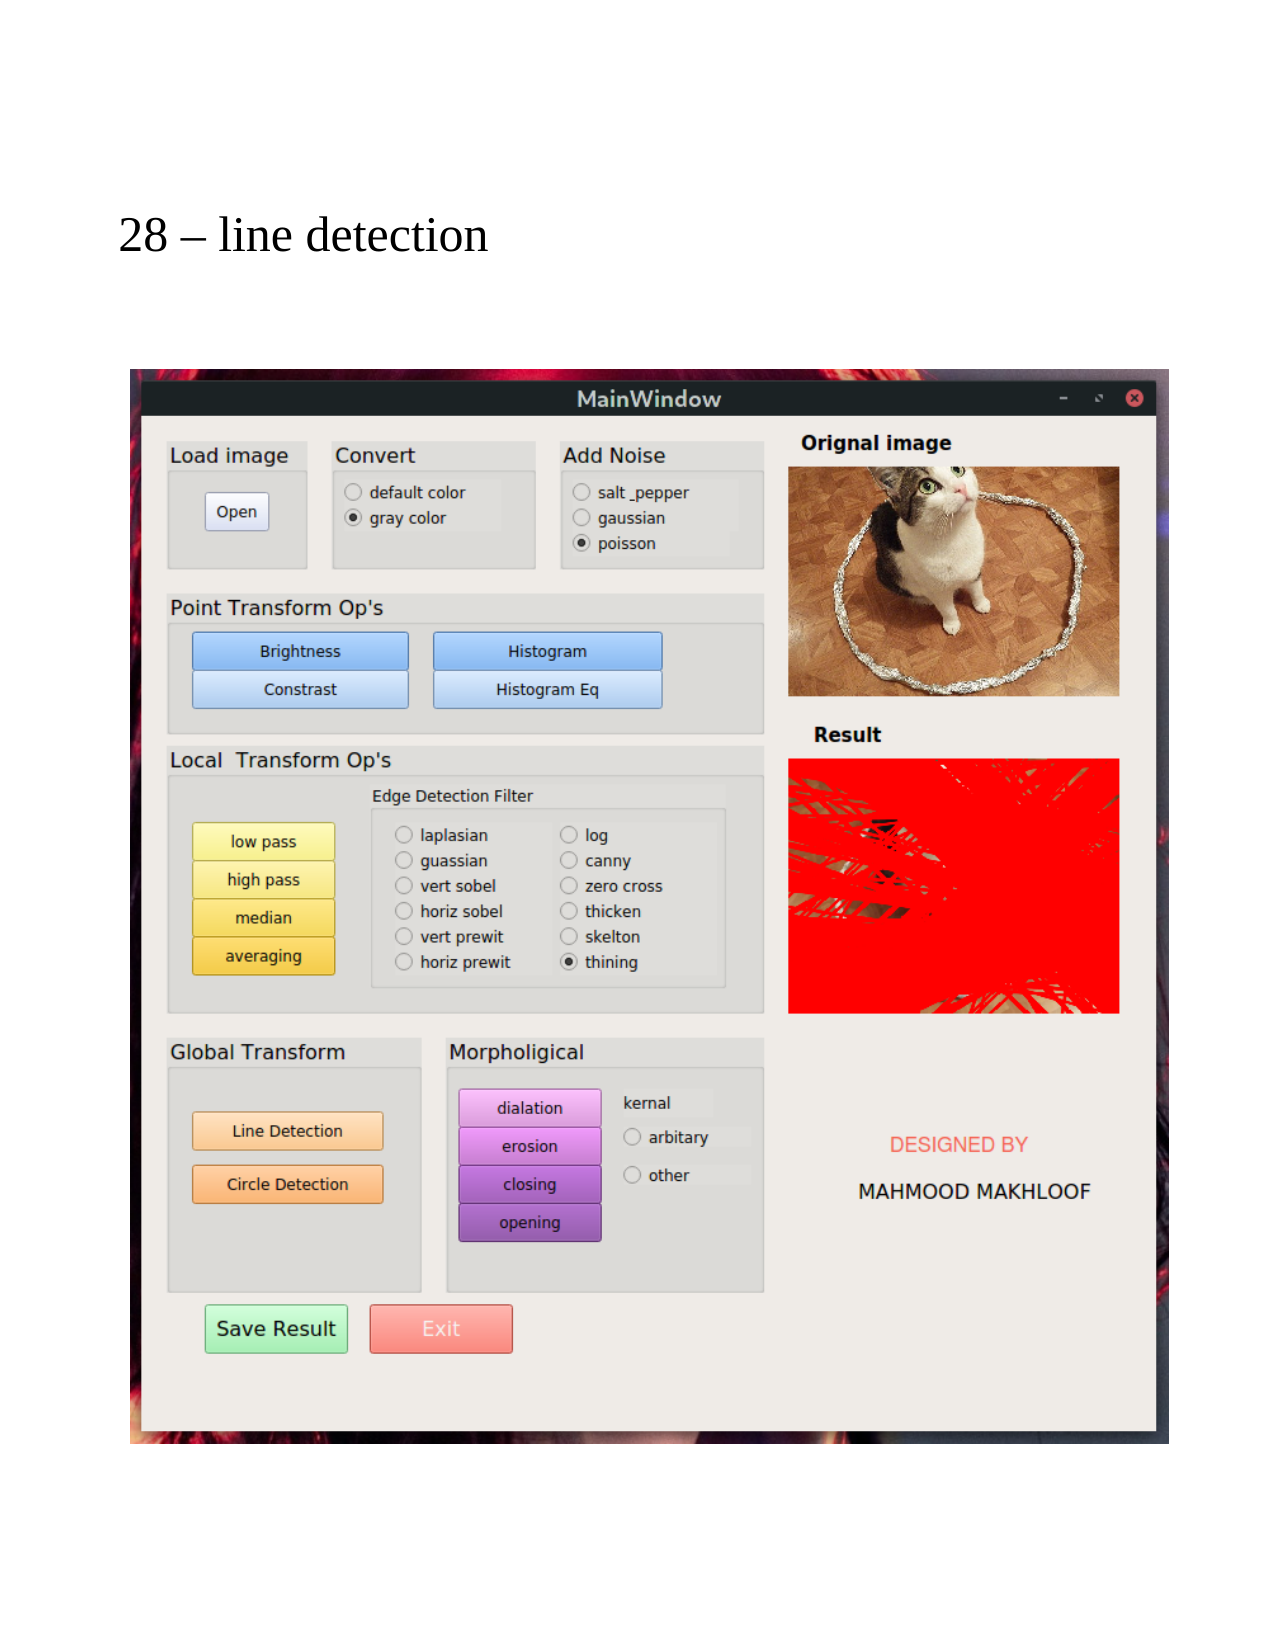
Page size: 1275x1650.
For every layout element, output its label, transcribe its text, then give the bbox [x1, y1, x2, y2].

picture [130, 369, 1169, 1444]
text 28 – line detection [118, 204, 1157, 262]
